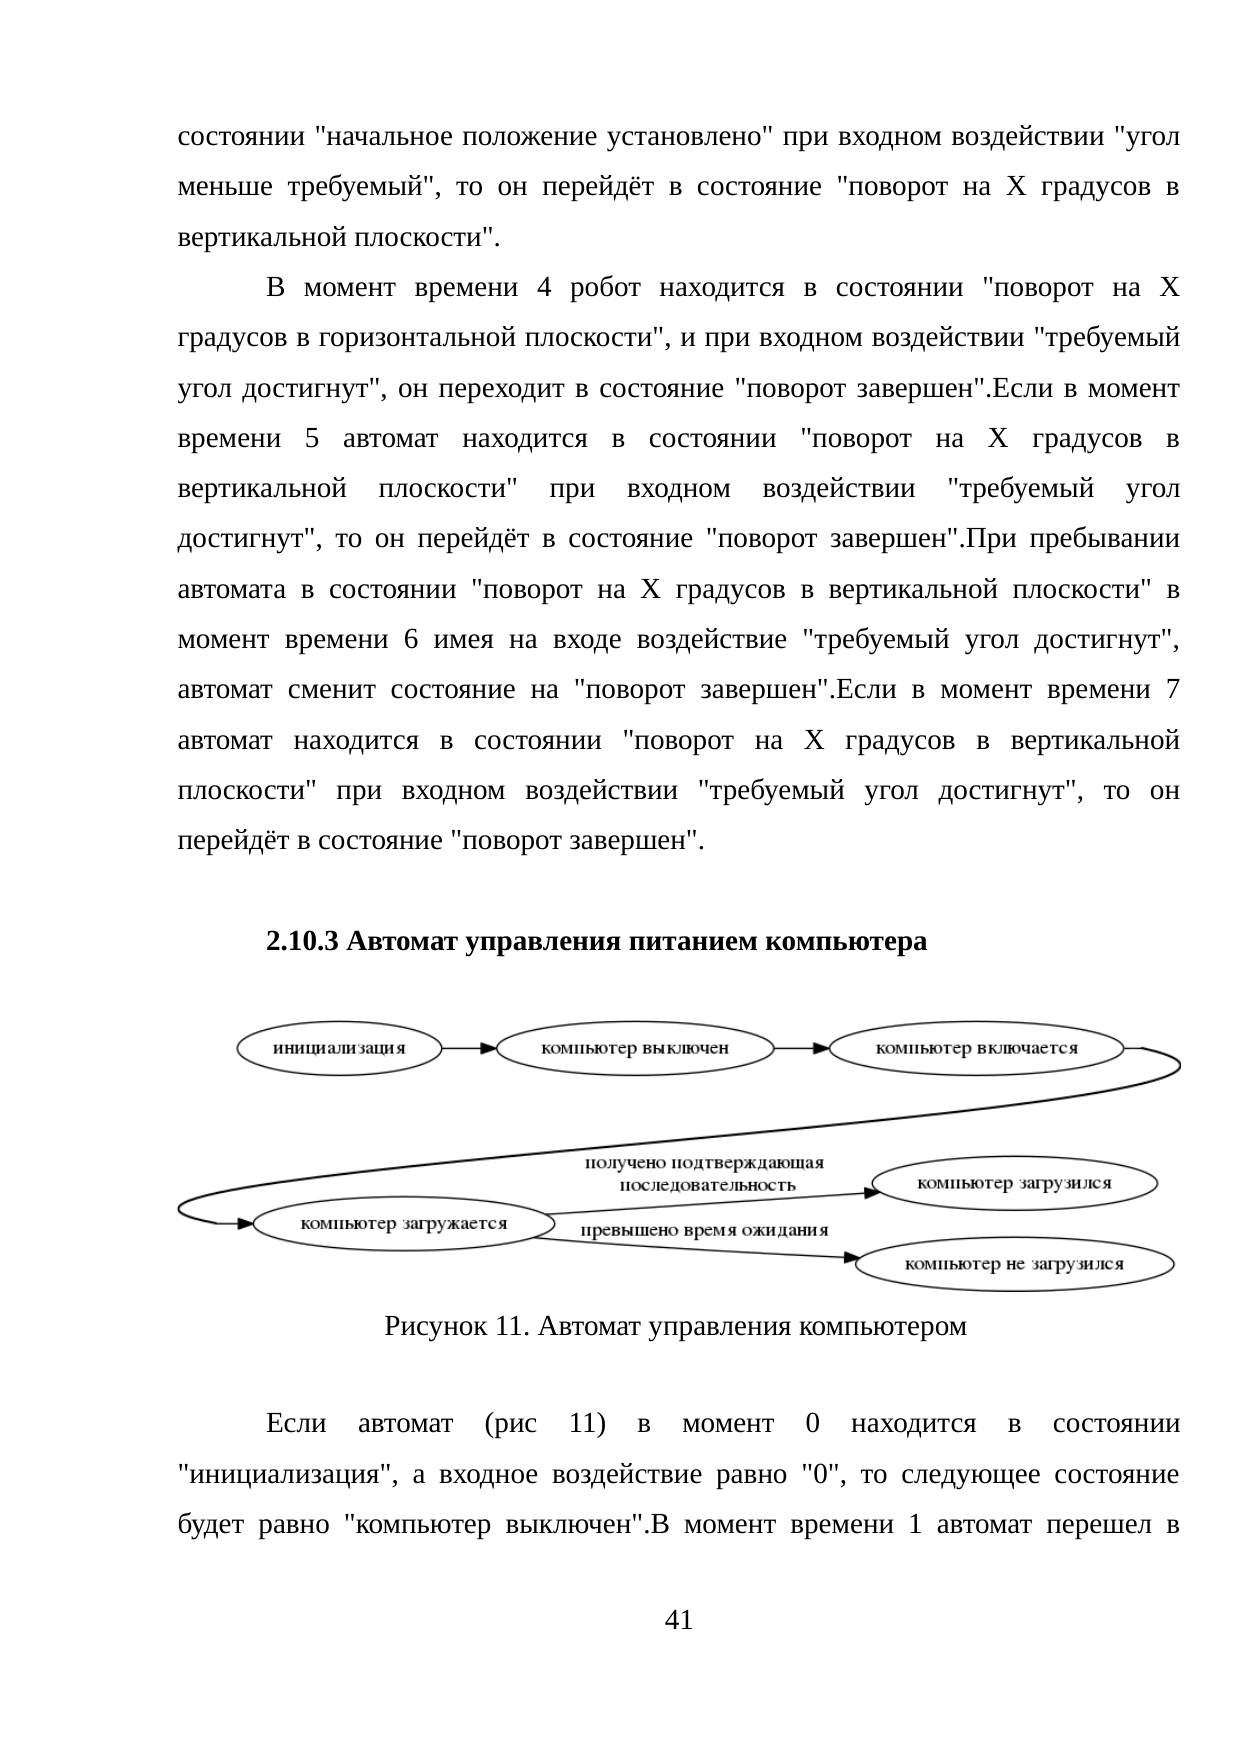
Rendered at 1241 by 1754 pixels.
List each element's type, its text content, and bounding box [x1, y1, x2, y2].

text Если автомат (рис 11) в момент 0 находится в состоянии "инициализация", а входное воздействие равно "0", то следующее состояние будет равно "компьютер выключен".В момент времени 1 автомат перешел в [177, 1406, 1181, 1540]
text состоянии "начальное положение установлено" при входном воздействии "угол меньше требуемый", то он перейдёт в состояние "поворот на Х градусов в вертикальной плоскости". [177, 118, 1181, 252]
subtitle 2.10.3 Автомат управления питанием компьютера [177, 923, 1181, 957]
picture [177, 1020, 1182, 1292]
text В момент времени 4 робот находится в состоянии "поворот на Х градусов в горизонтальной плоскости", и при входном воздействии "требуемый угол достигнут", он переходит в состояние "поворот завершен".Если в момент времени 5 автомат находится в состоянии "поворот на Х градусов в вертикальной плоскости" при входном воздействии "требуемый угол достигнут", то он перейдёт в состояние "поворот завершен".При пребывании автомата в состоянии "поворот на Х градусов в вертикальной плоскости" в момент времени 6 имея на входе воздействие "требуемый угол достигнут", автомат сменит состояние на "поворот завершен".Если в момент времени 7 автомат находится в состоянии "поворот на Х градусов в вертикальной плоскости" при входном воздействии "требуемый угол достигнут", то он перейдёт в состояние "поворот завершен". [177, 269, 1181, 856]
text Рисунок 11. Автомат управления компьютером [177, 1292, 1181, 1342]
